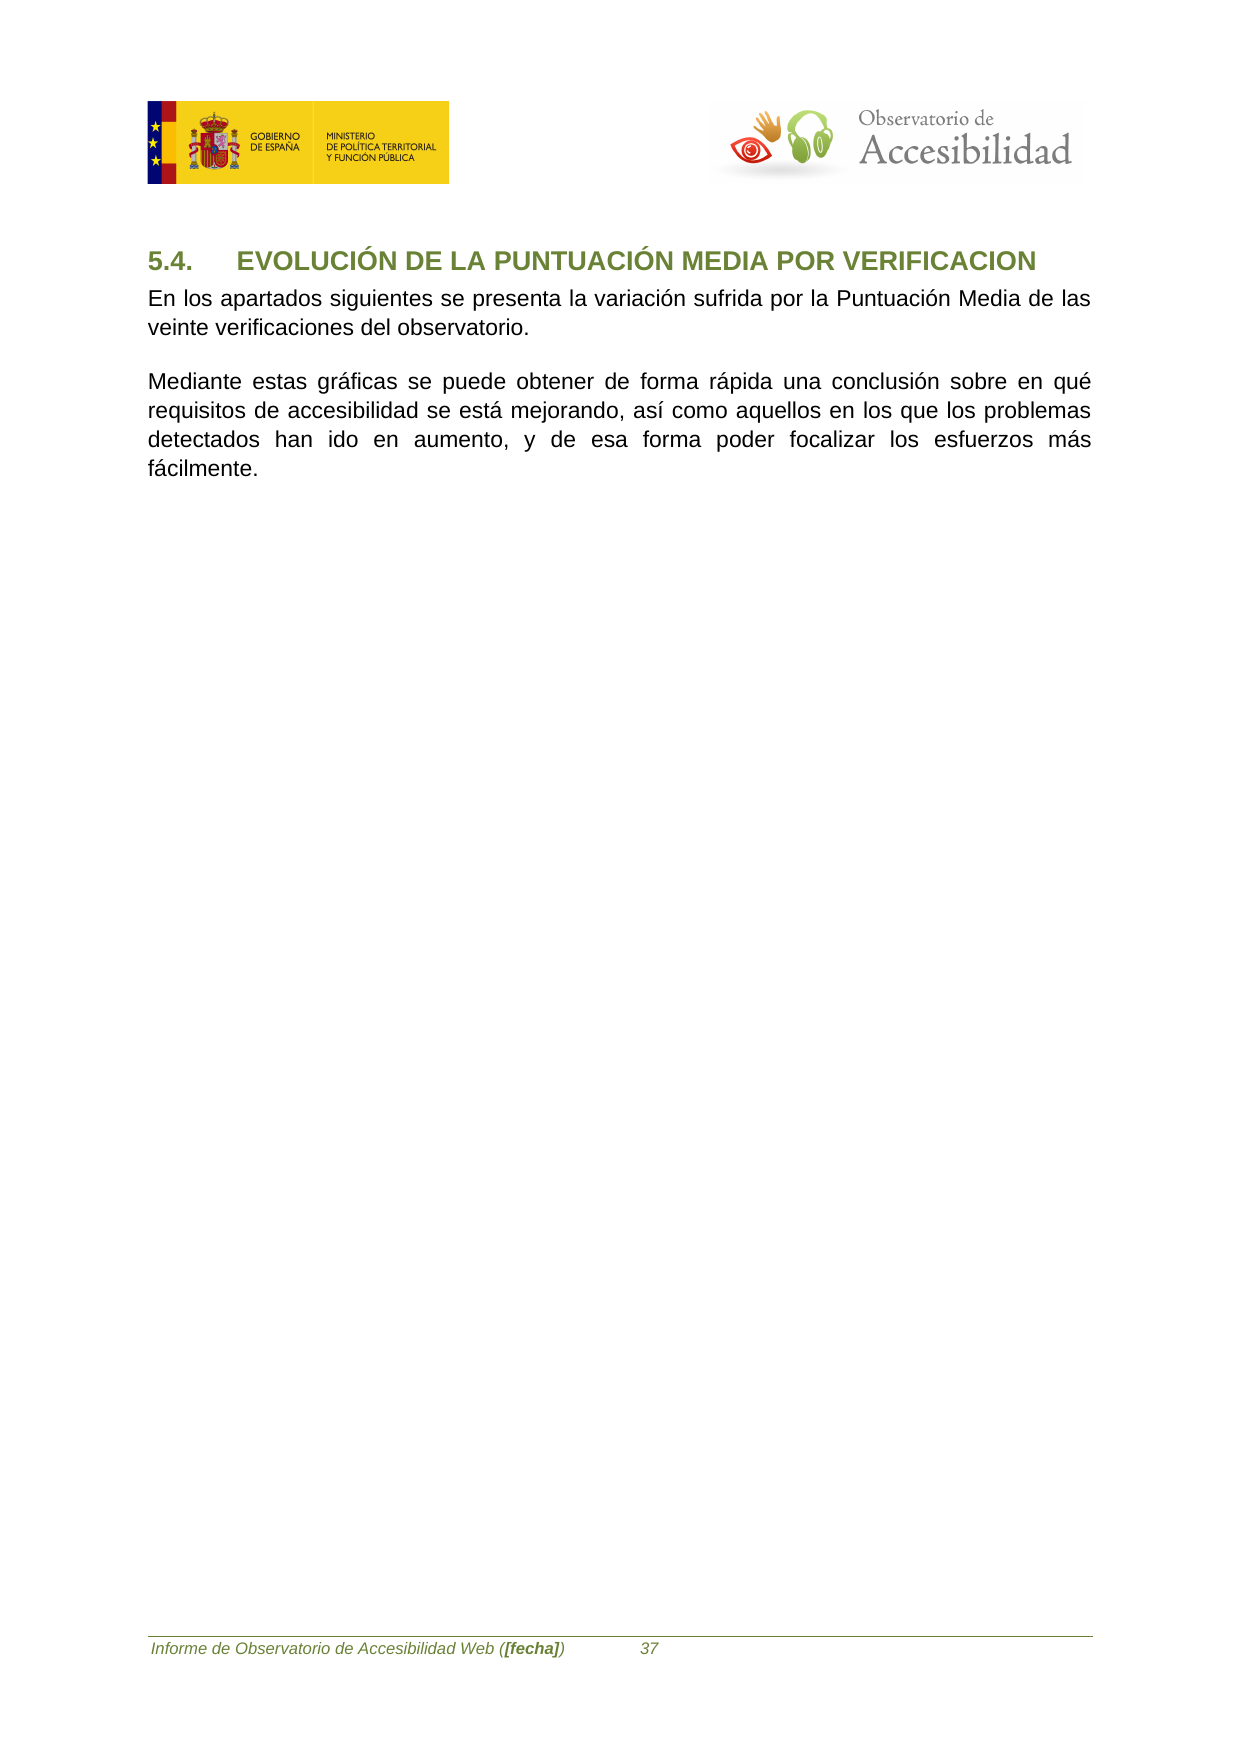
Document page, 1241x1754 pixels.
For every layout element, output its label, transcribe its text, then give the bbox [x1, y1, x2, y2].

picture [147, 101, 450, 184]
text En los apartados siguientes se presenta la variación sufrida por la Puntuación Media de las veinte verificaciones del observatorio. [148, 285, 1092, 341]
subtitle Evolución de la Puntuación Media por Verificacion [148, 245, 1092, 276]
picture [710, 101, 1086, 184]
text Mediante estas gráficas se puede obtener de forma rápida una conclusión sobre en qué requisitos de accesibilidad se está mejorando, así como aquellos en los que los problemas detectados han ido en aumento, y de esa forma poder focalizar los esfuerzos más fácilmente. [148, 368, 1092, 481]
